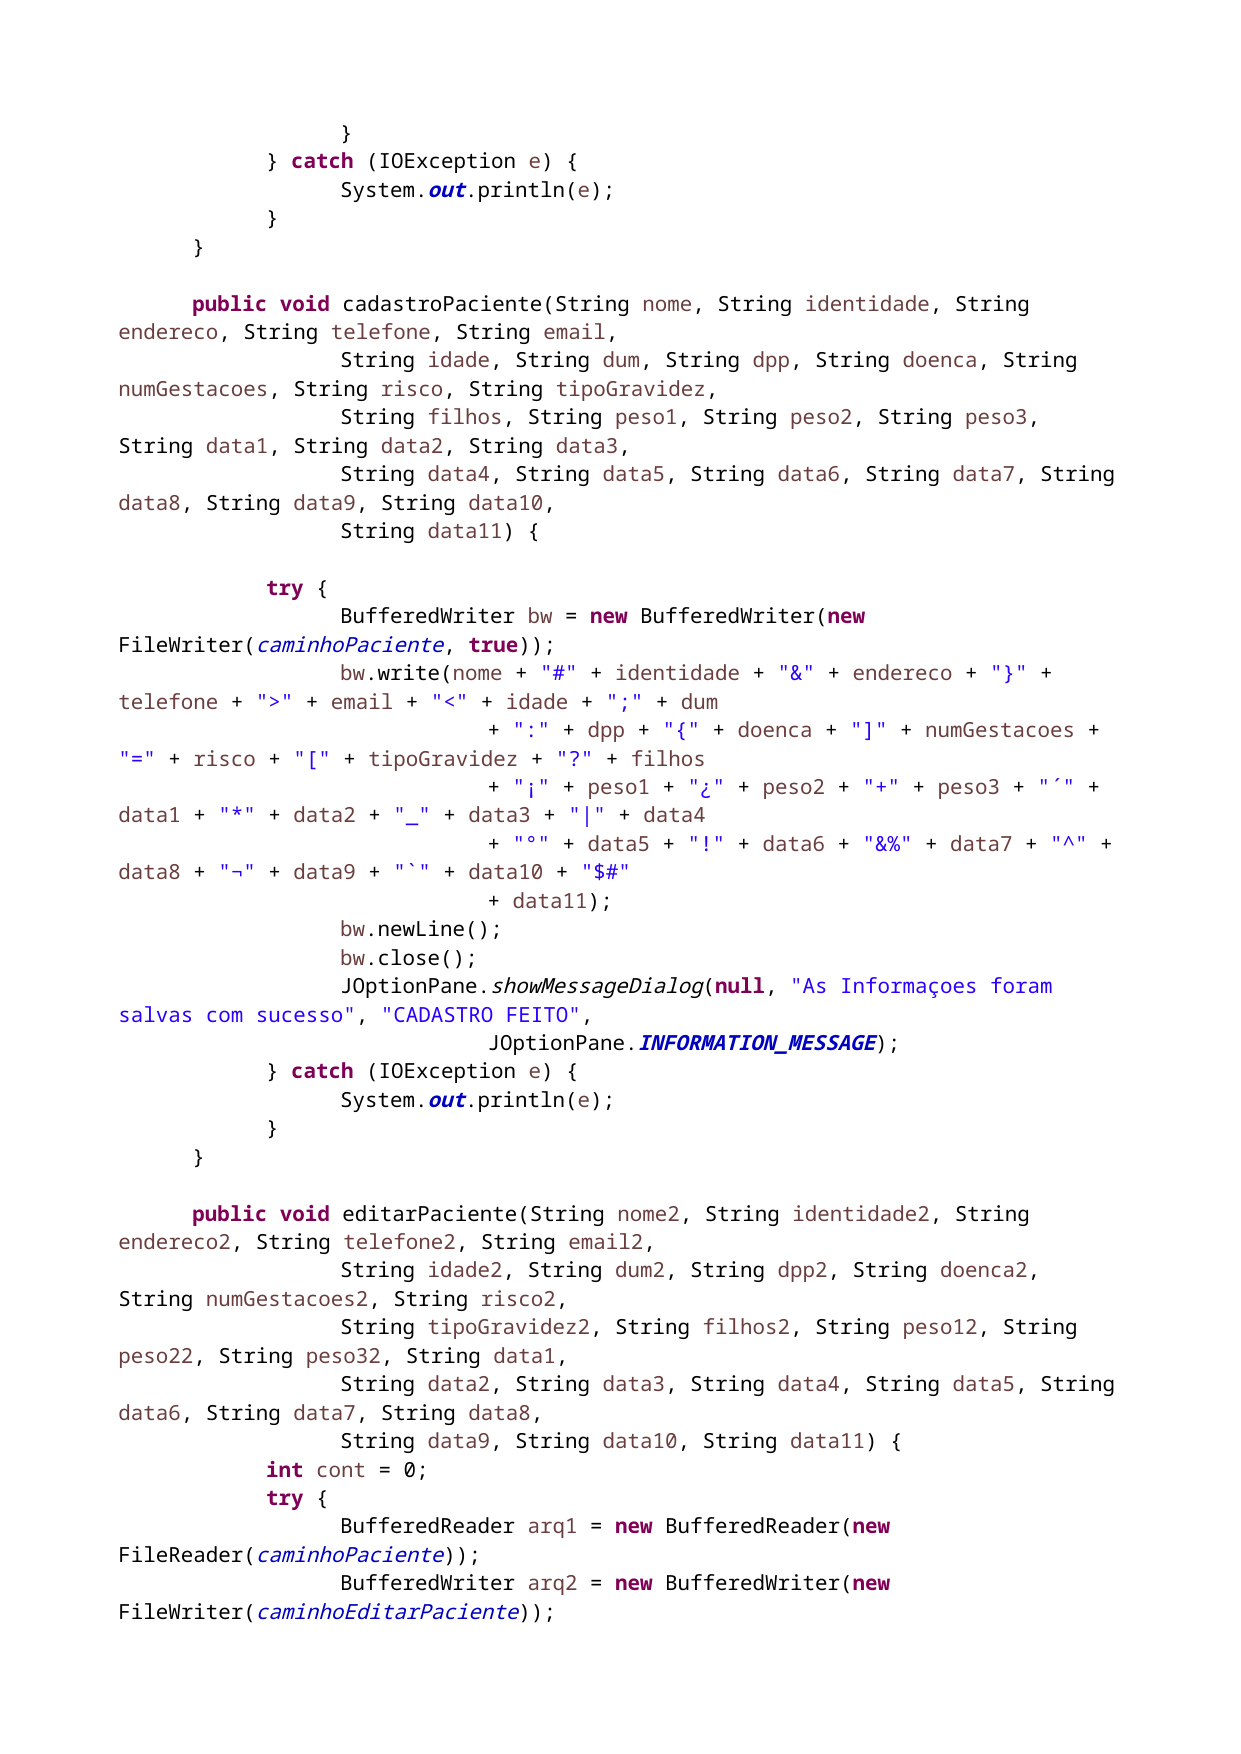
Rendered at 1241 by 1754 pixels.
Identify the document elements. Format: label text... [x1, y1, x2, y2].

text bw.close(); [118, 943, 1122, 971]
text } [118, 1113, 1122, 1142]
text bw.newLine(); [118, 914, 1122, 943]
text } [118, 1142, 1122, 1170]
text String data11) { [118, 516, 1122, 545]
text BufferedWriter bw = new BufferedWriter(new FileWriter(caminhoPaciente, true)); [118, 602, 1122, 658]
text } [118, 232, 1122, 260]
text String data4, String data5, String data6, String data7, String data8, String data9, String data10, [118, 459, 1122, 516]
text String data2, String data3, String data4, String data5, String data6, String data7, String data8, [118, 1369, 1122, 1426]
text public void cadastroPaciente(String nome, String identidade, String endereco, String telefone, String email, [118, 289, 1122, 346]
text bw.write(nome + "#" + identidade + "&" + endereco + "}" + telefone + ">" + email + "<" + idade + ";" + dum [118, 658, 1122, 715]
text } [118, 203, 1122, 232]
text JOptionPane.showMessageDialog(null, "As Informaçoes foram salvas com sucesso", "CADASTRO FEITO", [118, 971, 1122, 1028]
text int cont = 0; [118, 1455, 1122, 1483]
text System.out.println(e); [118, 175, 1122, 203]
text try { [118, 573, 1122, 602]
text + "¡" + peso1 + "¿" + peso2 + "+" + peso3 + "´" + data1 + "*" + data2 + "_" + data3 + "|" + data4 [118, 772, 1122, 829]
text } catch (IOException e) { [118, 147, 1122, 175]
text String idade2, String dum2, String dpp2, String doenca2, String numGestacoes2, String risco2, [118, 1256, 1122, 1312]
text try { [118, 1483, 1122, 1512]
text + data11); [118, 886, 1122, 914]
text JOptionPane.INFORMATION_MESSAGE); [118, 1028, 1122, 1057]
text String data9, String data10, String data11) { [118, 1426, 1122, 1455]
text BufferedReader arq1 = new BufferedReader(new FileReader(caminhoPaciente)); [118, 1512, 1122, 1568]
text System.out.println(e); [118, 1085, 1122, 1113]
text } catch (IOException e) { [118, 1057, 1122, 1085]
text String tipoGravidez2, String filhos2, String peso12, String peso22, String peso32, String data1, [118, 1312, 1122, 1369]
text public void editarPaciente(String nome2, String identidade2, String endereco2, String telefone2, String email2, [118, 1199, 1122, 1256]
text BufferedWriter arq2 = new BufferedWriter(new FileWriter(caminhoEditarPaciente)); [118, 1568, 1122, 1625]
text + "°" + data5 + "!" + data6 + "&%" + data7 + "^" + data8 + "¬" + data9 + "`" + data10 + "$#" [118, 829, 1122, 886]
text String filhos, String peso1, String peso2, String peso3, String data1, String data2, String data3, [118, 402, 1122, 459]
text String idade, String dum, String dpp, String doenca, String numGestacoes, String risco, String tipoGravidez, [118, 346, 1122, 402]
text + ":" + dpp + "{" + doenca + "]" + numGestacoes + "=" + risco + "[" + tipoGravidez + "?" + filhos [118, 715, 1122, 772]
text } [118, 118, 1122, 147]
